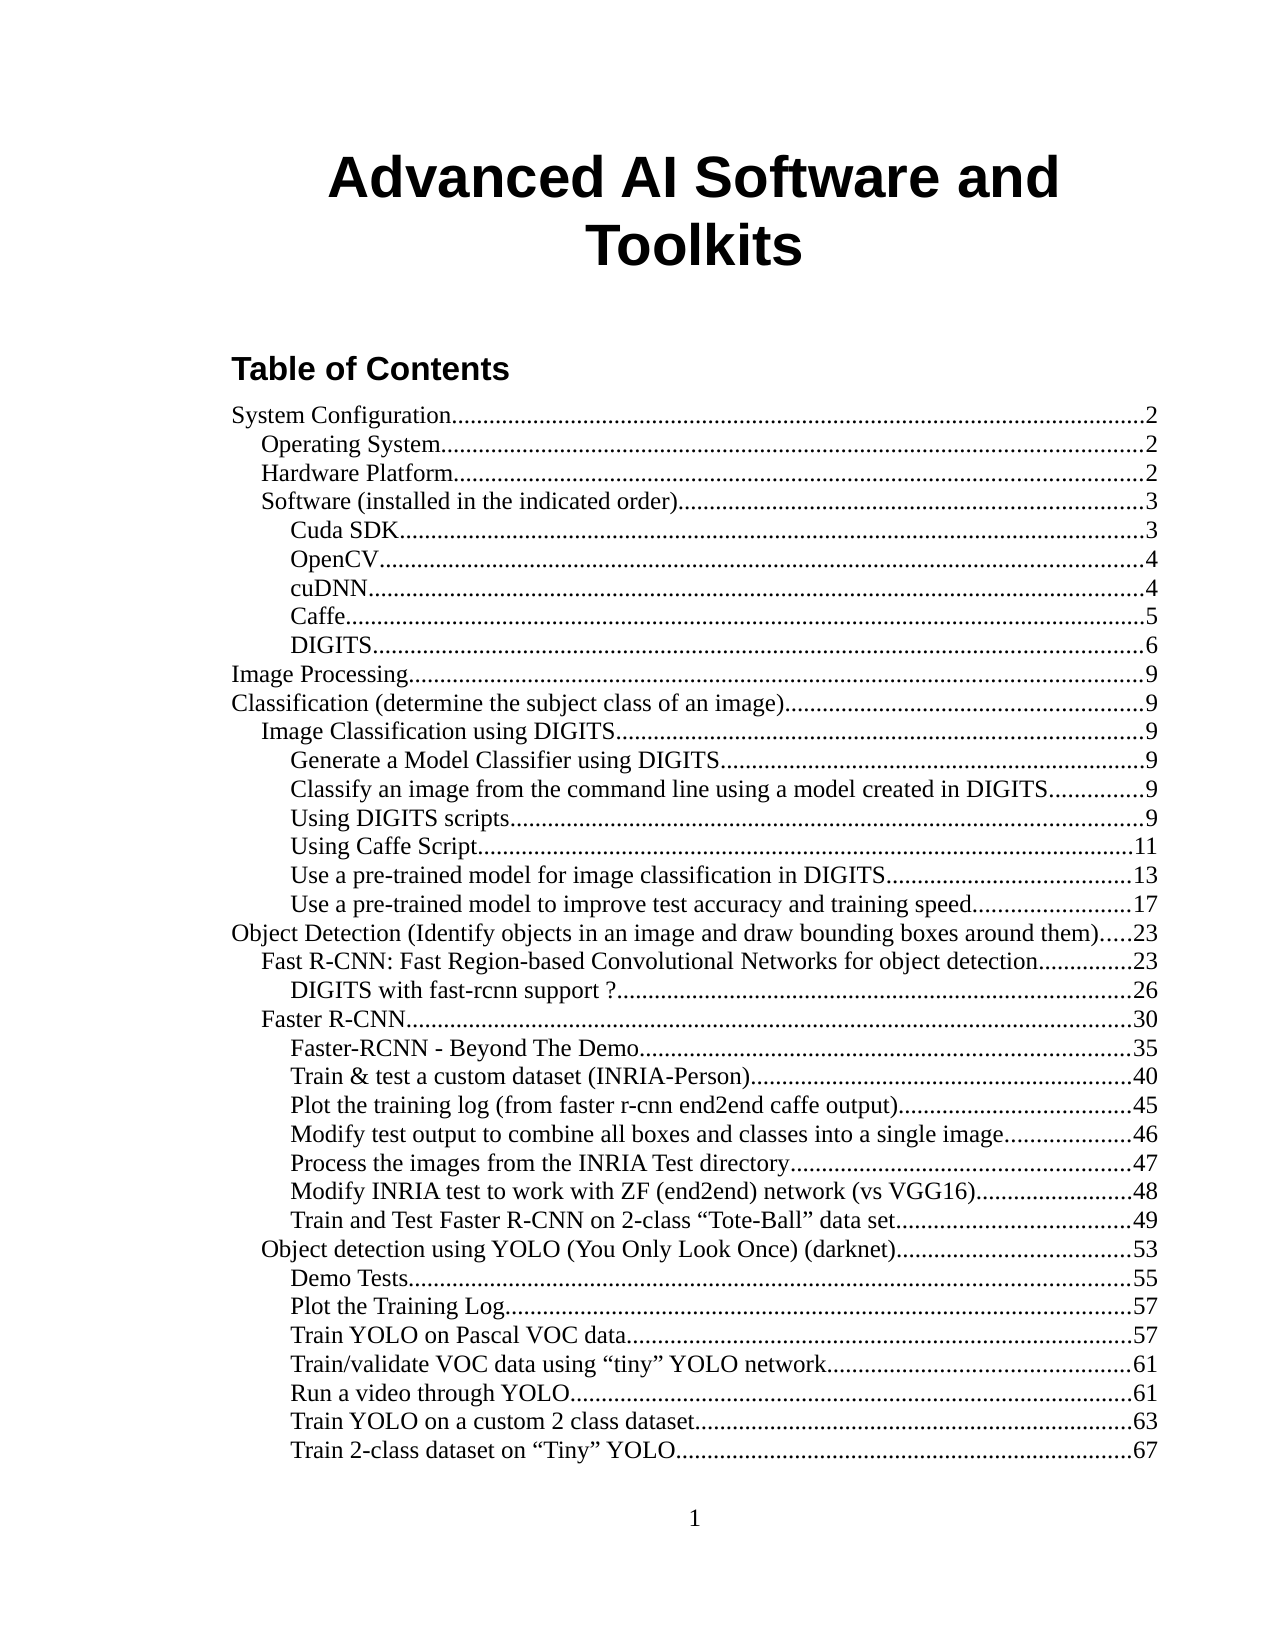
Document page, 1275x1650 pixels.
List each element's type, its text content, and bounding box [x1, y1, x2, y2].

text Plot the training log (from faster r-cnn end2end caffe output) 45 [290, 1090, 1158, 1119]
text Using Caffe Script 11 [290, 831, 1158, 860]
text Modify test output to combine all boxes and classes into a single image 46 [290, 1119, 1158, 1148]
text Classification (determine the subject class of an image) 9 [231, 688, 1158, 716]
text Modify INRIA test to work with ZF (end2end) network (vs VGG16) 48 [290, 1176, 1158, 1205]
text Train 2-class dataset on “Tiny” YOLO 67 [290, 1435, 1158, 1464]
text Cuda SDK 3 [290, 515, 1158, 544]
title Advanced AI Software and Toolkits [231, 143, 1158, 277]
text DIGITS 6 [290, 630, 1158, 659]
text Run a video through YOLO 61 [290, 1378, 1158, 1406]
text Use a pre-trained model to improve test accuracy and training speed 17 [290, 889, 1158, 918]
text Plot the Training Log 57 [290, 1291, 1158, 1320]
text Caffe 5 [290, 601, 1158, 630]
text Image Classification using DIGITS 9 [261, 716, 1158, 745]
text Fast R-CNN: Fast Region-based Convolutional Networks for object detection 23 [261, 946, 1158, 975]
text cuDNN 4 [290, 573, 1158, 601]
text Image Processing 9 [231, 659, 1158, 688]
text Generate a Model Classifier using DIGITS 9 [290, 745, 1158, 774]
text Process the images from the INRIA Test directory 47 [290, 1148, 1158, 1176]
text Train/validate VOC data using “tiny” YOLO network 61 [290, 1349, 1158, 1378]
text Train & test a custom dataset (INRIA-Person) 40 [290, 1061, 1158, 1090]
text DIGITS with fast-rcnn support ? 26 [290, 975, 1158, 1004]
text Object Detection (Identify objects in an image and draw bounding boxes around them) 23 [231, 918, 1158, 946]
text OpenCV 4 [290, 544, 1158, 573]
text Using DIGITS scripts 9 [290, 803, 1158, 831]
text Demo Tests 55 [290, 1263, 1158, 1291]
text Train YOLO on Pascal VOC data 57 [290, 1320, 1158, 1349]
text Classify an image from the command line using a model created in DIGITS 9 [290, 774, 1158, 803]
text Software (installed in the indicated order) 3 [261, 486, 1158, 515]
text Faster-RCNN - Beyond The Demo 35 [290, 1033, 1158, 1061]
text Faster R-CNN 30 [261, 1004, 1158, 1033]
text Train and Test Faster R-CNN on 2-class “Tote-Ball” data set 49 [290, 1205, 1158, 1234]
text Hardware Platform 2 [261, 458, 1158, 486]
text Operating System 2 [261, 429, 1158, 458]
text Object detection using YOLO (You Only Look Once) (darknet) 53 [261, 1234, 1158, 1263]
text Use a pre-trained model for image classification in DIGITS 13 [290, 860, 1158, 889]
text Train YOLO on a custom 2 class dataset 63 [290, 1406, 1158, 1435]
text System Configuration 2 [231, 400, 1158, 429]
subtitle Table of Contents [231, 349, 1158, 388]
